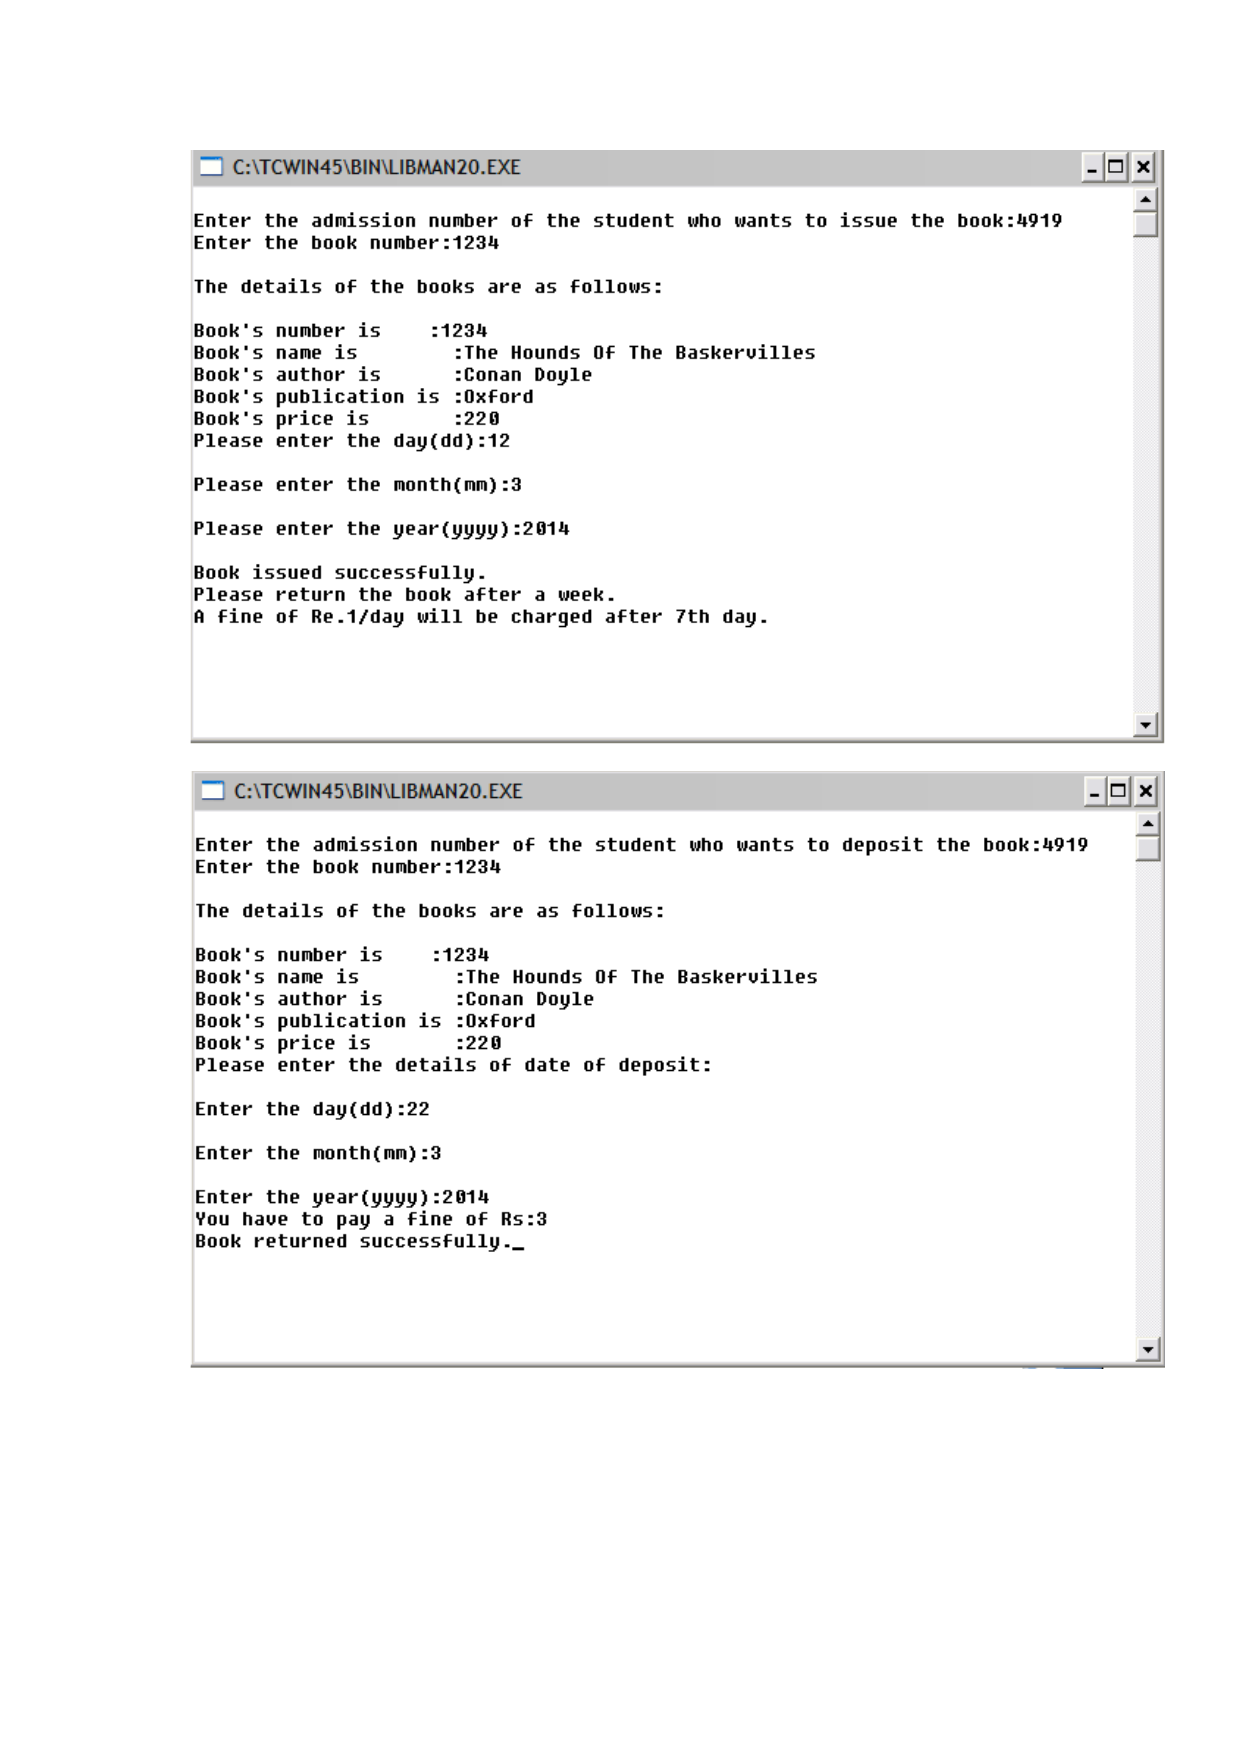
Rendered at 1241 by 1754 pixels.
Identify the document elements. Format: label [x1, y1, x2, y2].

picture [190, 150, 1165, 747]
picture [190, 771, 810, 1369]
